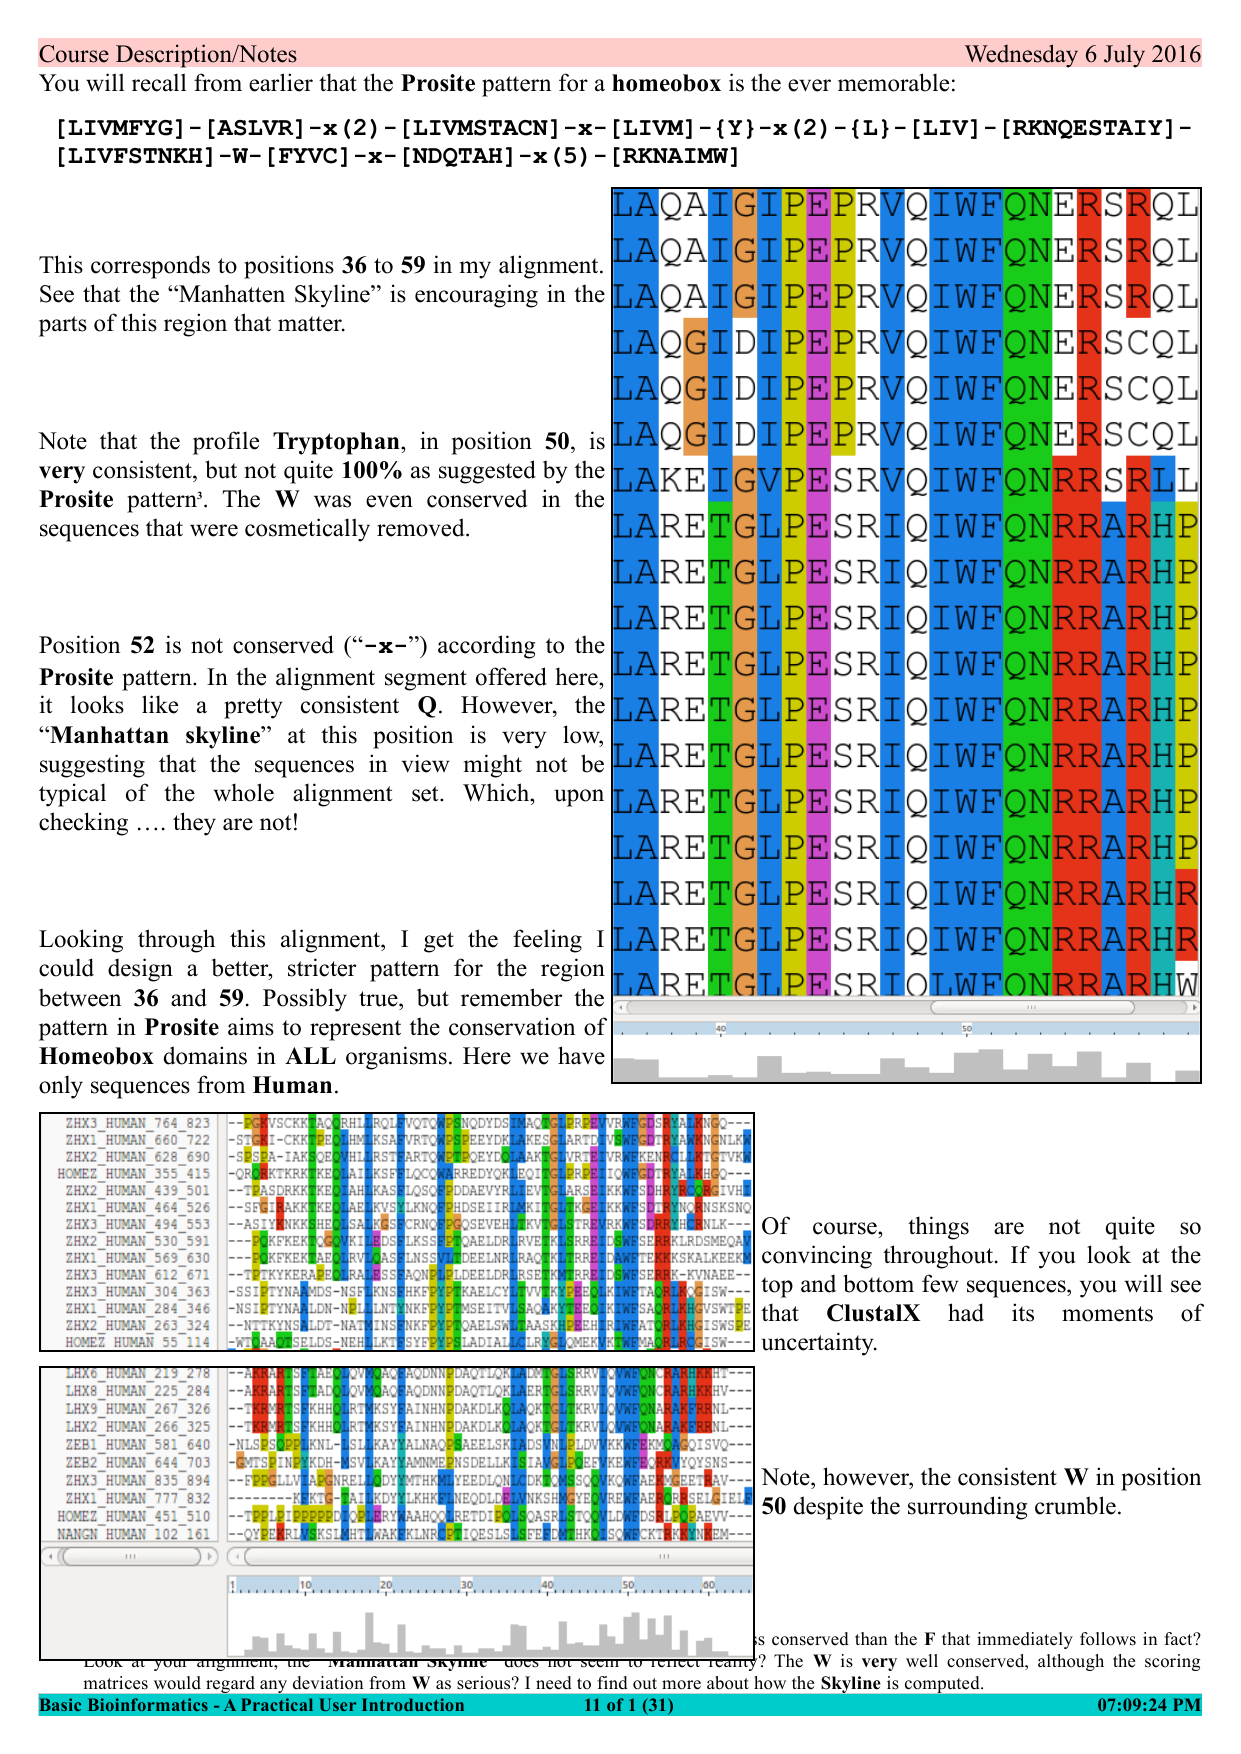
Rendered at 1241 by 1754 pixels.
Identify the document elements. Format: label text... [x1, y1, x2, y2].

picture [41, 1368, 753, 1659]
text Note that the profile Tryptophan, in position 50, is very consistent, but not quite 100% as suggested by the Prosite pattern. The W was even conserved in the sequences that were cosmetically removed. [38, 426, 611, 542]
text From the “Manhattan Skyline”, you can see the conservation is less than 100%. Less conserved than the F that immediately follows in fact? Look at your alignment, the “Manhattan Skyline” does not seem to reflect reality? The W is very well conserved, although the scoring matrices would regard any deviation from W as serious? I need to find out more about how the Skyline is computed. [40, 1627, 1202, 1693]
picture [41, 1114, 753, 1350]
text You will recall from earlier that the Prosite pattern for a homeobox is the ever memorable: [38, 67, 1202, 97]
text Note, however, the consistent W in position 50 despite the surrounding crumble. [755, 1461, 1202, 1519]
text This corresponds to positions 36 to 59 in my alignment. See that the “Manhatten Skyline” is encouraging in the parts of this region that matter. [38, 250, 611, 337]
picture [613, 189, 1200, 1082]
text Looking through this alignment, I get the feeling I could design a better, stricter pattern for the region between 36 and 59. Possibly true, but remember the pattern in Prosite aims to represent the conservation of Homeobox domains in ALL organisms. Here we have only sequences from Human. [38, 924, 1202, 1099]
text Of course, things are not quite so convincing throughout. If you look at the top and bottom few sequences, you will see that ClustalX had its moments of uncertainty. [38, 1113, 1202, 1356]
text Position 52 is not conserved (“-x-”) according to the Prosite pattern. In the alignment segment offered here, it looks like a pretty consistent Q. However, the “Manhattan skyline” at this position is very low, suggesting that the sequences in view might not be typical of the whole alignment set. Which, upon checking …. they are not! [38, 630, 611, 836]
text [LIVMFYG]-[ASLVR]-x(2)-[LIVMSTACN]-x-[LIVM]-{Y}-x(2)-{L}-[LIV]-[RKNQESTAIY]-[LIVFSTNKH]-W-[FYVC]-x-[NDQTAH]-x(5)-[RKNAIMW] [53, 114, 1202, 171]
